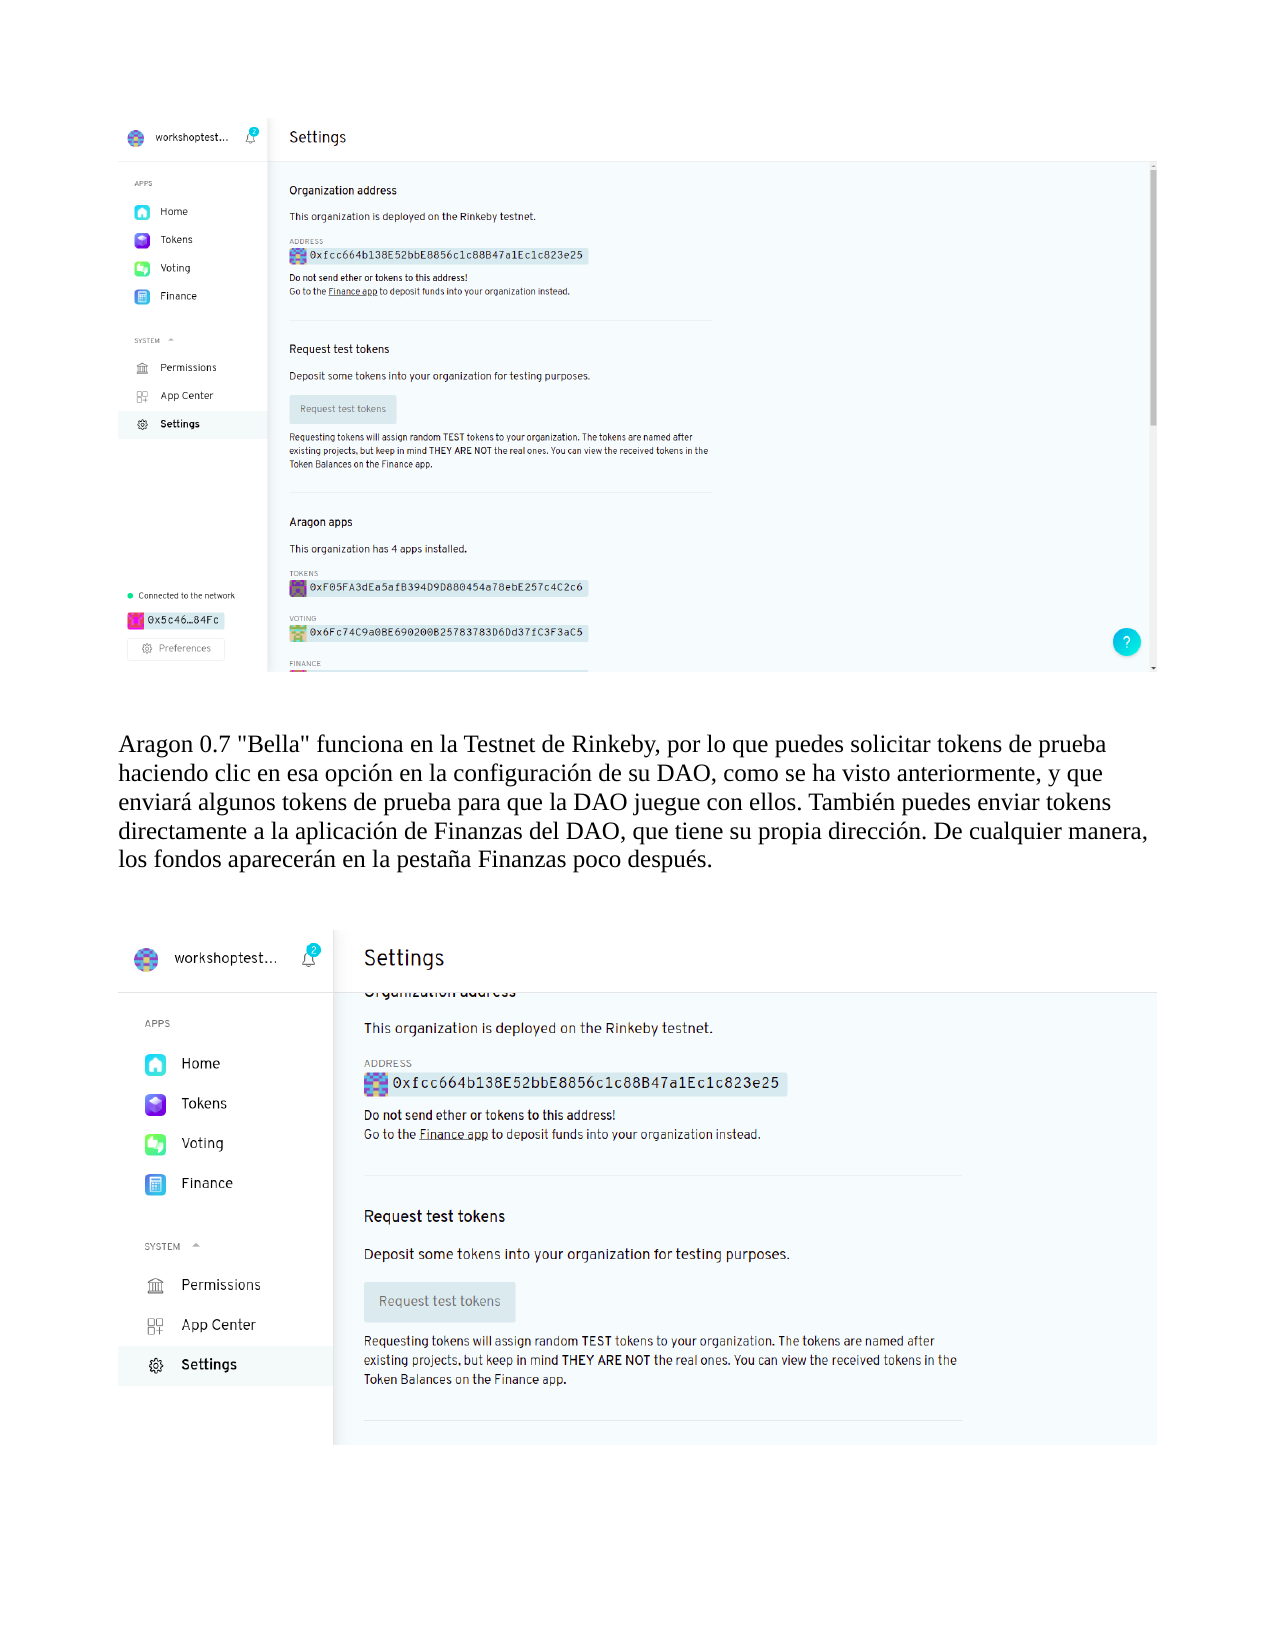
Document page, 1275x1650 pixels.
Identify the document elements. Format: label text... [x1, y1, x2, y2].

text Aragon 0.7 "Bella" funciona en la Testnet de Rinkeby, por lo que puedes solicitar tokens de prueba haciendo clic en esa opción en la configuración de su DAO, como se ha visto anteriormente, y que enviará algunos tokens de prueba para que la DAO juegue con ellos. También puedes enviar tokens directamente a la aplicación de Finanzas del DAO, que tiene su propia dirección. De cualquier manera, los fondos aparecerán en la pestaña Finanzas poco después. [118, 729, 1157, 873]
picture [118, 930, 1157, 1445]
picture [118, 118, 1157, 672]
